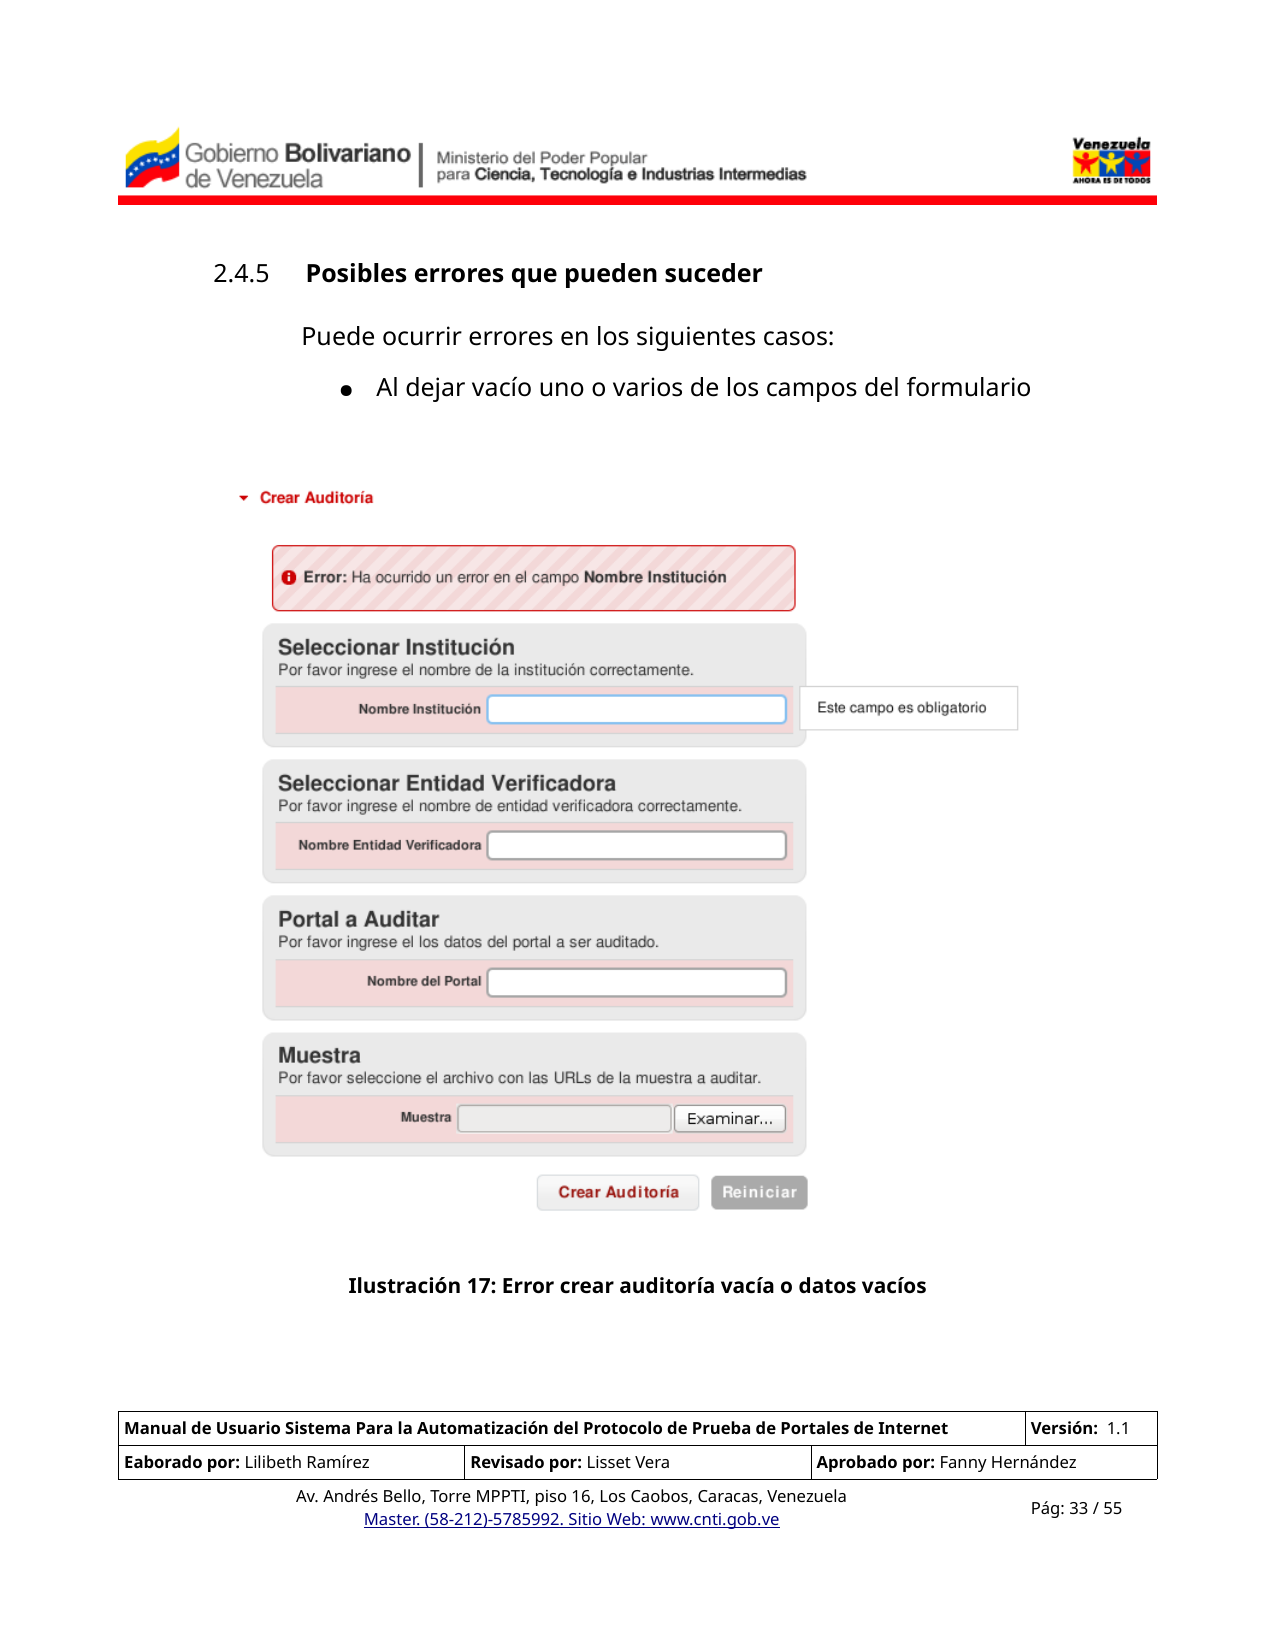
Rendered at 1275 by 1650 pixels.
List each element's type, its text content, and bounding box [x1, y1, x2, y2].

text Puede ocurrir errores en los siguientes casos: [301, 318, 1098, 352]
picture [118, 119, 1157, 205]
picture [230, 485, 1028, 1218]
text Ilustración 17: Error crear auditoría vacía o datos vacíos [209, 1271, 1066, 1299]
subtitle Posibles errores que pueden suceder [118, 255, 1157, 289]
list Al dejar vacío uno o varios de los campos del formulario [339, 369, 1098, 403]
